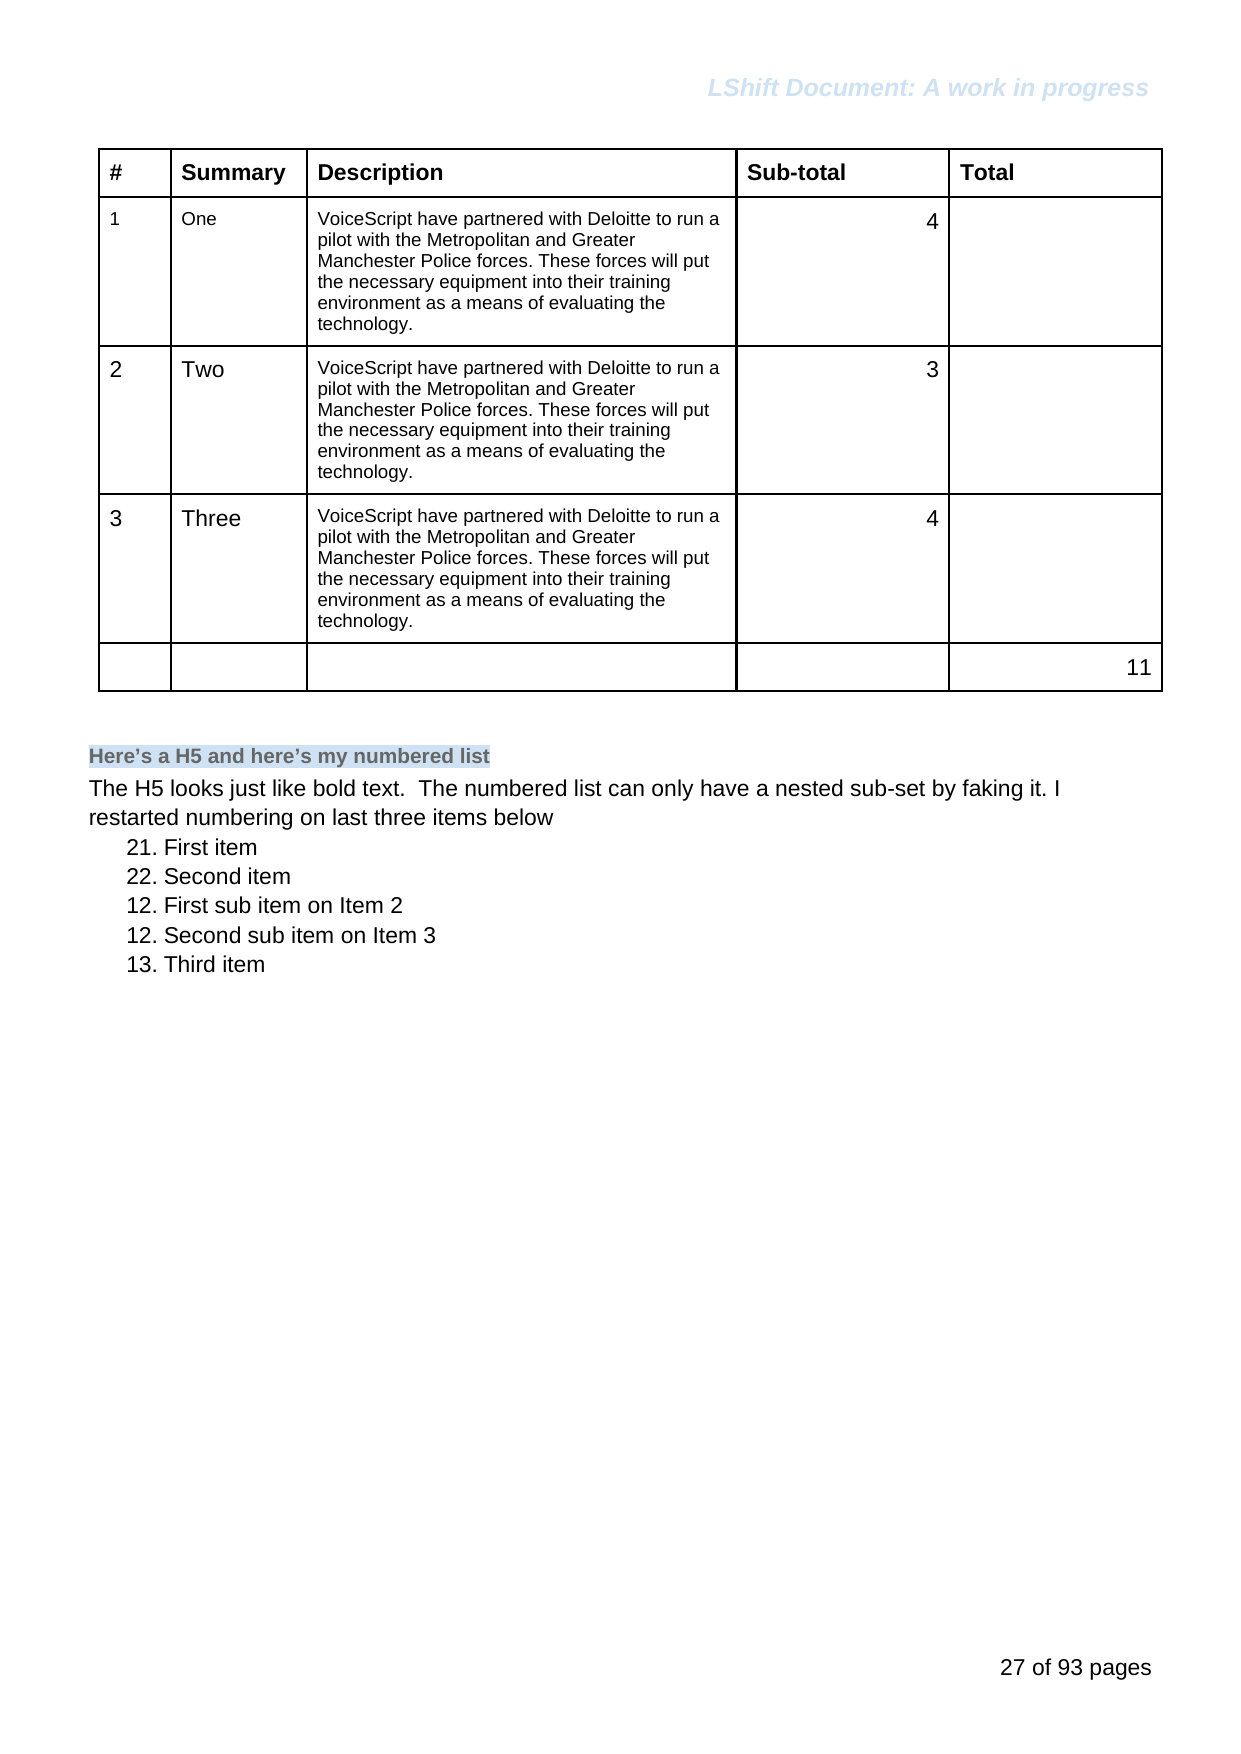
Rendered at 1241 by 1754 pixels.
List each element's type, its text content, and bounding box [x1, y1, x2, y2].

table_header Total [950, 150, 1161, 196]
table_cell [950, 347, 1161, 493]
table_cell 3 [738, 347, 948, 493]
table_cell 4 [738, 198, 948, 344]
table_cell 1 [100, 198, 170, 344]
table_cell Two [172, 347, 306, 493]
list First item [126, 834, 1152, 860]
list First sub item on Item 2 [126, 893, 1152, 918]
table_cell 2 [100, 347, 170, 493]
table_cell [950, 198, 1161, 344]
table_header Description [308, 150, 735, 196]
table_cell 3 [100, 495, 170, 642]
table_cell Three [172, 495, 306, 642]
table_cell [100, 644, 170, 690]
table_header Sub-total [738, 150, 948, 196]
table_cell [172, 644, 306, 690]
list Third item [126, 952, 1152, 977]
table_header Summary [172, 150, 306, 196]
table_cell VoiceScript have partnered with Deloitte to run a pilot with the Metropolitan and Greater Manchester Police forces. These forces will put the necessary equipment into their training environment as a means of evaluating the technology. [308, 347, 735, 493]
table_header # [100, 150, 170, 196]
text The H5 looks just like bold text. The numbered list can only have a nested sub-set by faking it. I restarted numbering on last three items below [88, 775, 1152, 830]
table_cell 4 [738, 495, 948, 642]
subtitle Here’s a H5 and here’s my numbered list [88, 744, 1152, 768]
list Second sub item on Item 3 [126, 922, 1152, 948]
table_cell [950, 495, 1161, 642]
table_cell 11 [950, 644, 1161, 690]
list Second item [126, 863, 1152, 889]
table_cell VoiceScript have partnered with Deloitte to run a pilot with the Metropolitan and Greater Manchester Police forces. These forces will put the necessary equipment into their training environment as a means of evaluating the technology. [308, 495, 735, 642]
table_cell VoiceScript have partnered with Deloitte to run a pilot with the Metropolitan and Greater Manchester Police forces. These forces will put the necessary equipment into their training environment as a means of evaluating the technology. [308, 198, 735, 344]
table_cell [738, 644, 948, 690]
table_cell [308, 644, 735, 690]
table_cell One [172, 198, 306, 344]
